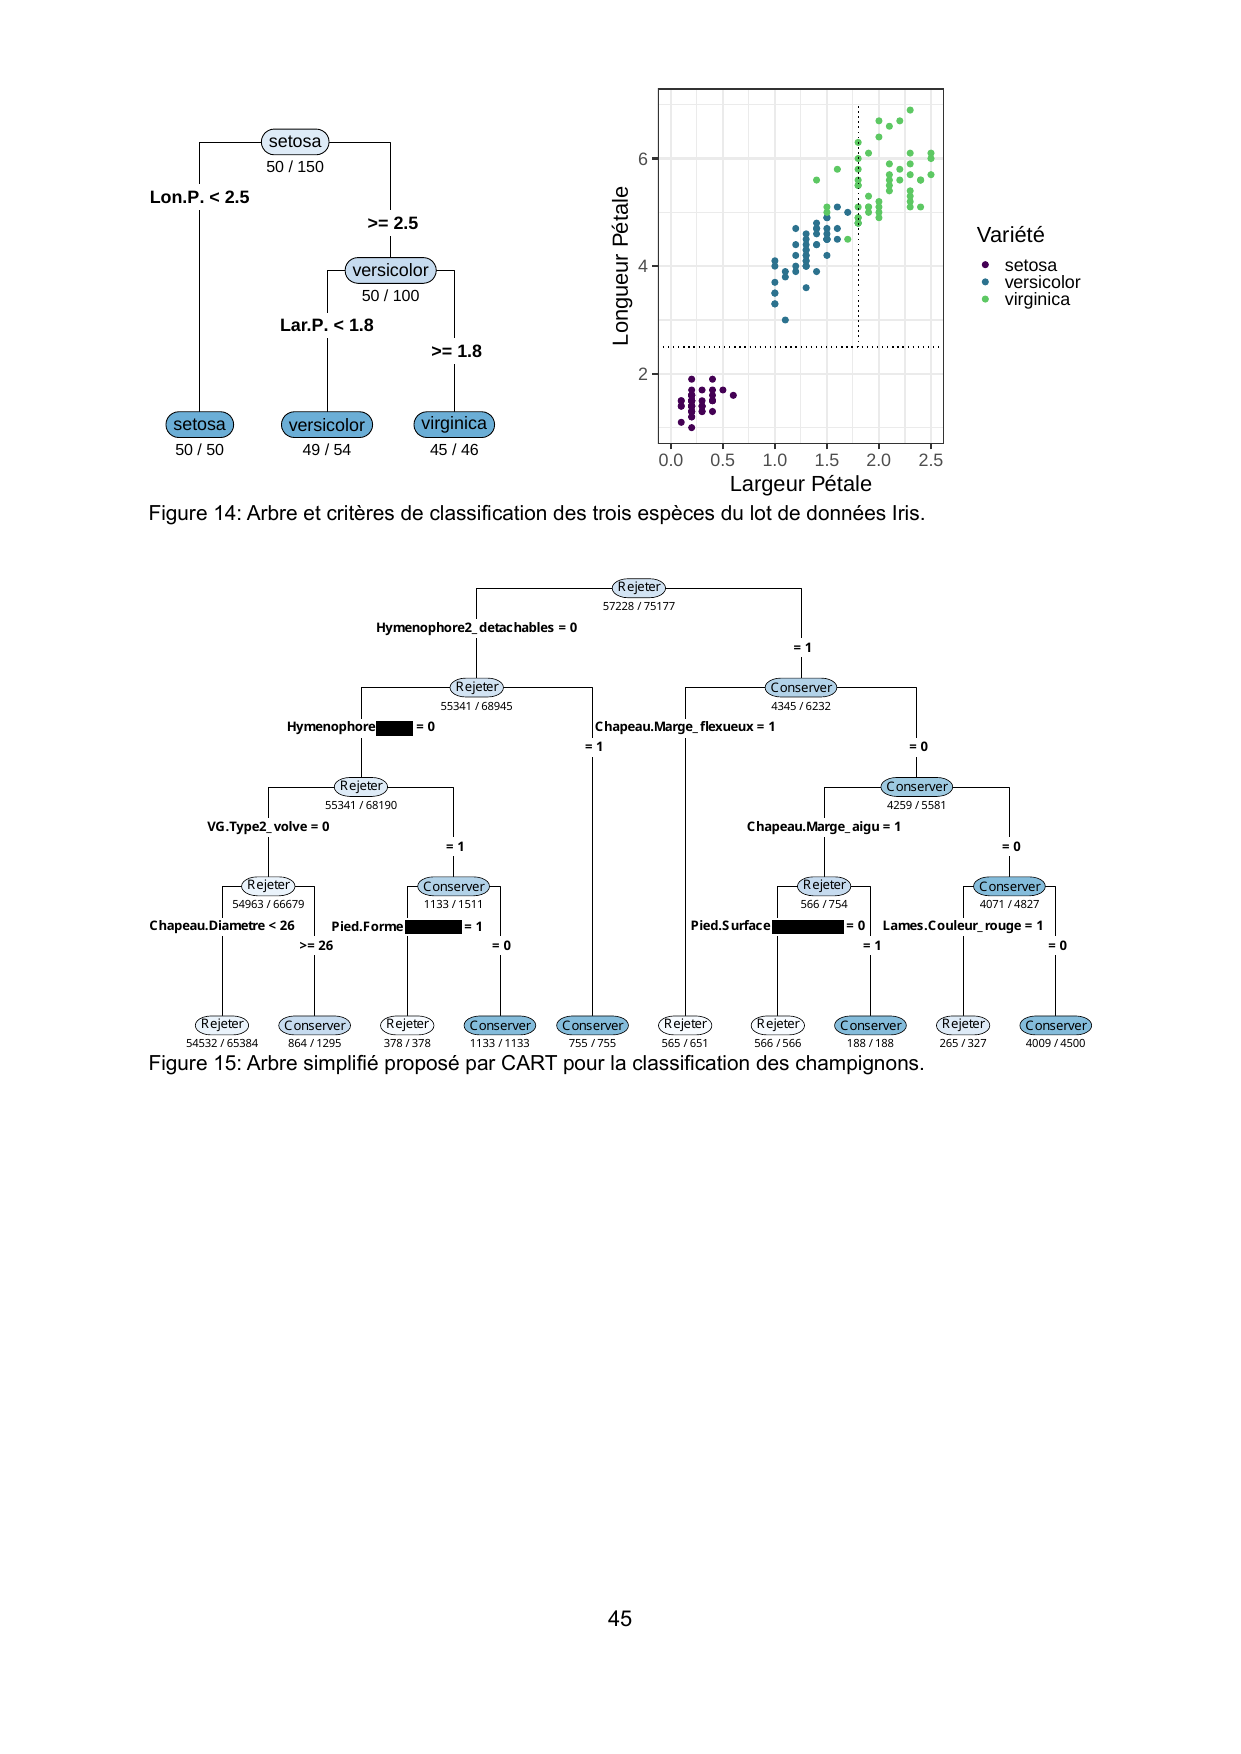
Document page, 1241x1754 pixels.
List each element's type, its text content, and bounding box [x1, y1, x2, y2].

text Figure 15: Arbre simplifié proposé par CART pour la classification des champignons. [778, 887, 870, 936]
text Figure 15: Arbre simplifié proposé par CART pour la classification des champignons. [477, 589, 801, 738]
text Figure 15: Arbre simplifié proposé par CART pour la classification des champignons. [269, 788, 453, 936]
text Figure 15: Arbre simplifié proposé par CART pour la classification des champignons. [223, 887, 314, 936]
text Figure 15: Arbre simplifié proposé par CART pour la classification des champignons. [148, 578, 622, 918]
text Figure 15: Arbre simplifié proposé par CART pour la classification des champignons. [655, 578, 1092, 1022]
text Figure 15: Arbre simplifié proposé par CART pour la classification des champignons. [964, 887, 1055, 936]
text Figure 14: Arbre et critères de classification des trois espèces du lot de données Iris. [148, 88, 1092, 525]
text Figure 15: Arbre simplifié proposé par CART pour la classification des champignons. [825, 788, 1009, 936]
text Figure 15: Arbre simplifié proposé par CART pour la classification des champignons. [148, 688, 1092, 1074]
